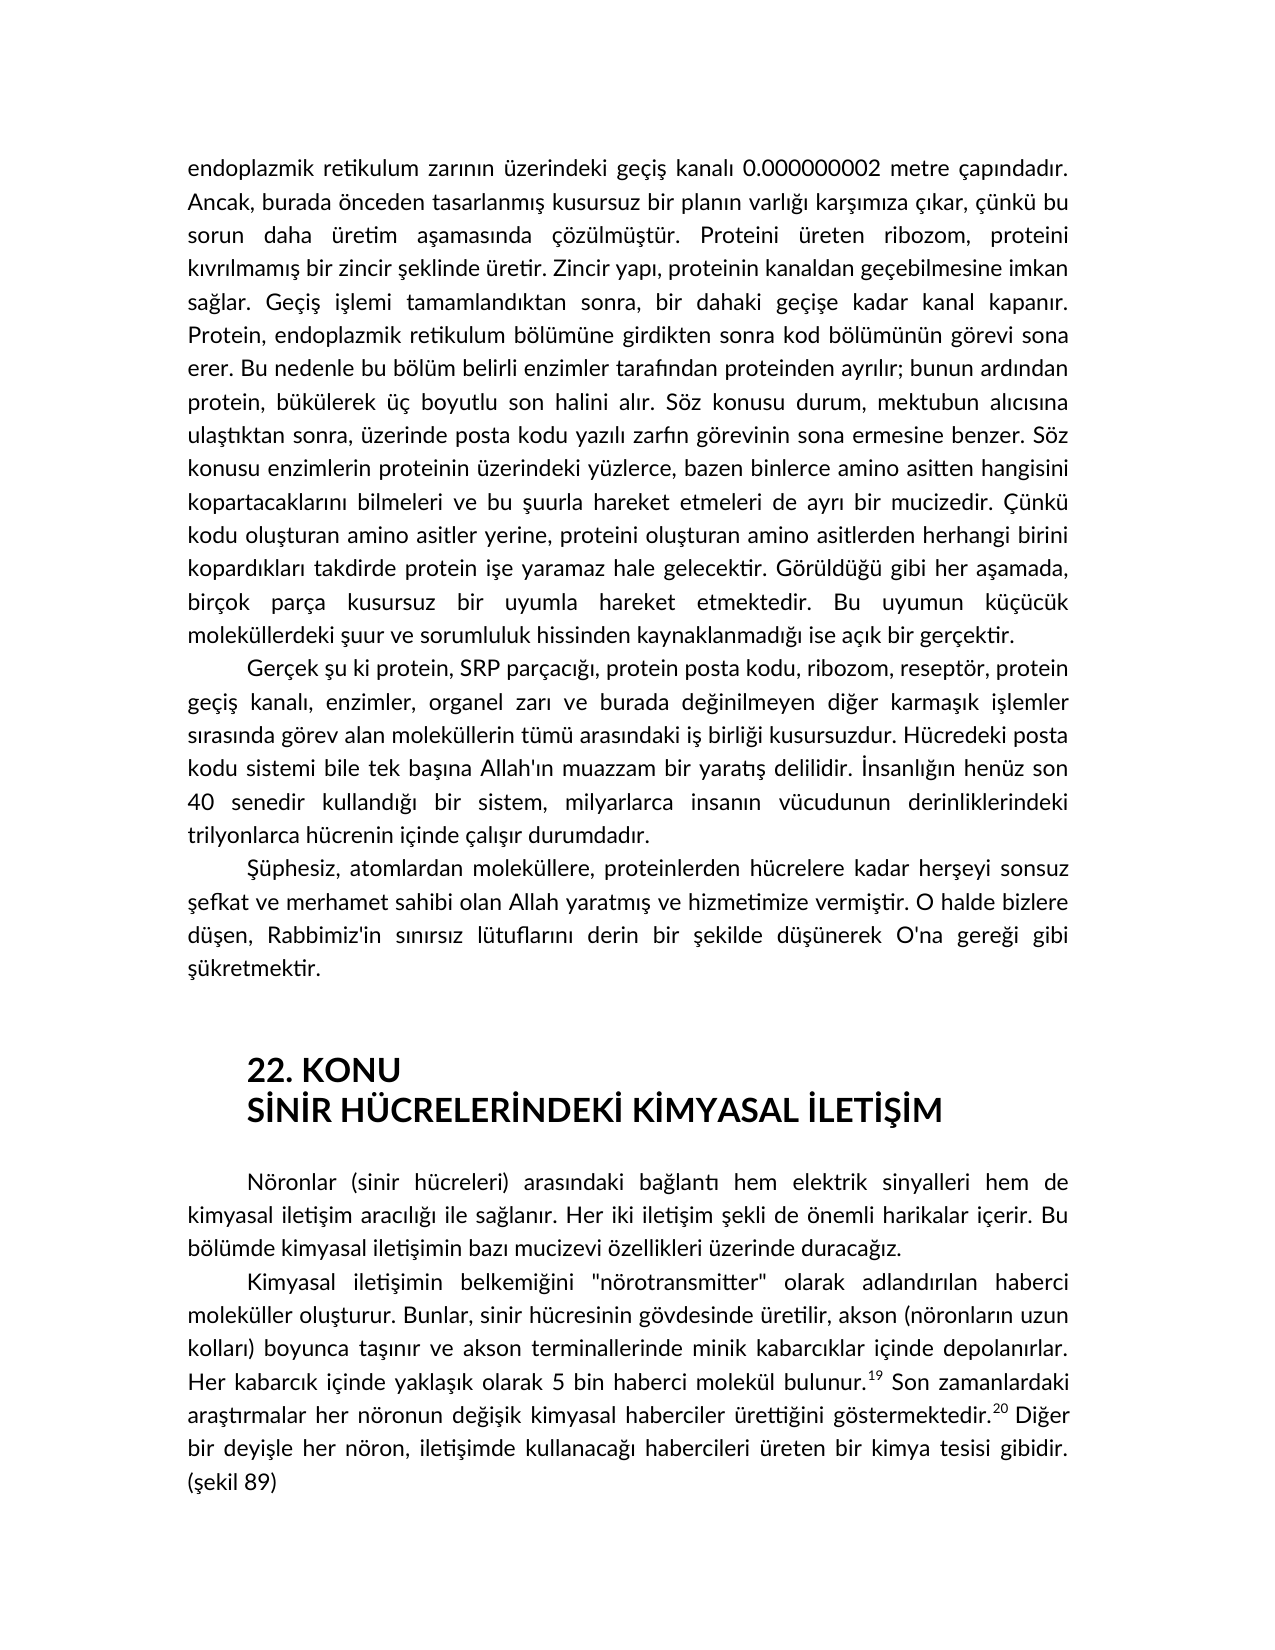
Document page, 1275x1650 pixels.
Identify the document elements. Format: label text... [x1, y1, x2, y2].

text Şüphesiz, atomlardan moleküllere, proteinlerden hücrelere kadar herşeyi sonsuz şefkat ve merhamet sahibi olan Allah yaratmış ve hizmetimize vermiştir. O halde bizlere düşen, Rabbimiz'in sınırsız lütuflarını derin bir şekilde düşünerek O'na gereği gibi şükretmektir. [187, 850, 1070, 983]
text SİNİR HÜCRELERİNDEKİ KİMYASAL İLETİŞİM [187, 1090, 1070, 1130]
text Kimyasal iletişimin belkemiğini "nörotransmitter" olarak adlandırılan haberci moleküller oluşturur. Bunlar, sinir hücresinin gövdesinde üretilir, akson (nöronların uzun kolları) boyunca taşınır ve akson terminallerinde minik kabarcıklar içinde depolanırlar. Her kabarcık içinde yaklaşık olarak 5 bin haberci molekül bulunur.19 Son zamanlardaki araştırmalar her nöronun değişik kimyasal haberciler ürettiğini göstermektedir.20 Diğer bir deyişle her nöron, iletişimde kullanacağı habercileri üreten bir kimya tesisi gibidir. (şekil 89) [187, 1263, 1070, 1497]
text 22. KONU [187, 1050, 1070, 1090]
text Gerçek şu ki protein, SRP parçacığı, protein posta kodu, ribozom, reseptör, protein geçiş kanalı, enzimler, organel zarı ve burada değinilmeyen diğer karmaşık işlemler sırasında görev alan moleküllerin tümü arasındaki iş birliği kusursuzdur. Hücredeki posta kodu sistemi bile tek başına Allah'ın muazzam bir yaratış delilidir. İnsanlığın henüz son 40 senedir kullandığı bir sistem, milyarlarca insanın vücudunun derinliklerindeki trilyonlarca hücrenin içinde çalışır durumdadır. [187, 650, 1070, 850]
text endoplazmik retikulum zarının üzerindeki geçiş kanalı 0.000000002 metre çapındadır. Ancak, burada önceden tasarlanmış kusursuz bir planın varlığı karşımıza çıkar, çünkü bu sorun daha üretim aşamasında çözülmüştür. Proteini üreten ribozom, proteini kıvrılmamış bir zincir şeklinde üretir. Zincir yapı, proteinin kanaldan geçebilmesine imkan sağlar. Geçiş işlemi tamamlandıktan sonra, bir dahaki geçişe kadar kanal kapanır. Protein, endoplazmik retikulum bölümüne girdikten sonra kod bölümünün görevi sona erer. Bu nedenle bu bölüm belirli enzimler tarafından proteinden ayrılır; bunun ardından protein, bükülerek üç boyutlu son halini alır. Söz konusu durum, mektubun alıcısına ulaştıktan sonra, üzerinde posta kodu yazılı zarfın görevinin sona ermesine benzer. Söz konusu enzimlerin proteinin üzerindeki yüzlerce, bazen binlerce amino asitten hangisini kopartacaklarını bilmeleri ve bu şuurla hareket etmeleri de ayrı bir mucizedir. Çünkü kodu oluşturan amino asitler yerine, proteini oluşturan amino asitlerden herhangi birini kopardıkları takdirde protein işe yaramaz hale gelecektir. Görüldüğü gibi her aşamada, birçok parça kusursuz bir uyumla hareket etmektedir. Bu uyumun küçücük moleküllerdeki şuur ve sorumluluk hissinden kaynaklanmadığı ise açık bir gerçektir. [187, 150, 1070, 650]
text Nöronlar (sinir hücreleri) arasındaki bağlantı hem elektrik sinyalleri hem de kimyasal iletişim aracılığı ile sağlanır. Her iki iletişim şekli de önemli harikalar içerir. Bu bölümde kimyasal iletişimin bazı mucizevi özellikleri üzerinde duracağız. [187, 1163, 1070, 1263]
